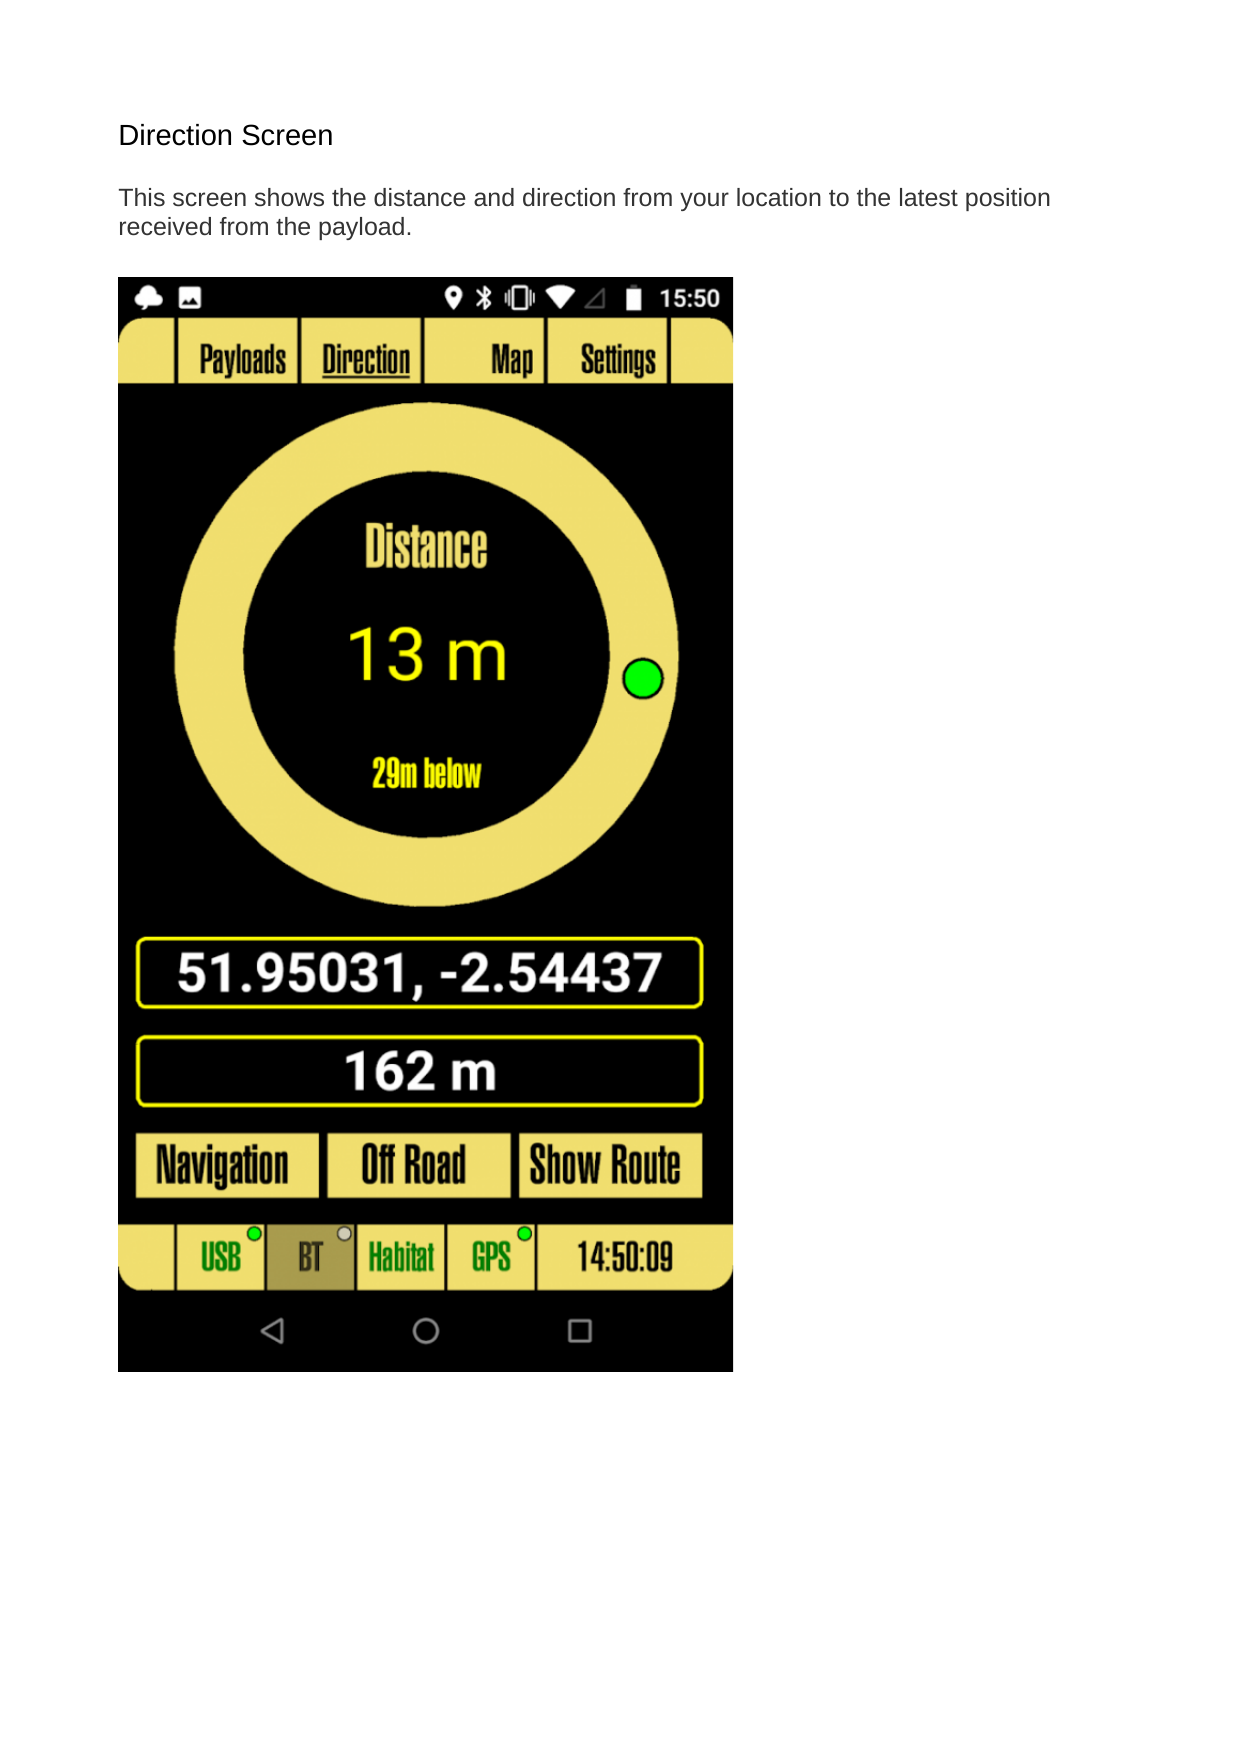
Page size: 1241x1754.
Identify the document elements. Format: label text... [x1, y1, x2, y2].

picture [118, 277, 734, 1372]
text This screen shows the distance and direction from your location to the latest position received from the payload. [118, 183, 1122, 240]
subtitle Direction Screen [118, 118, 1122, 152]
